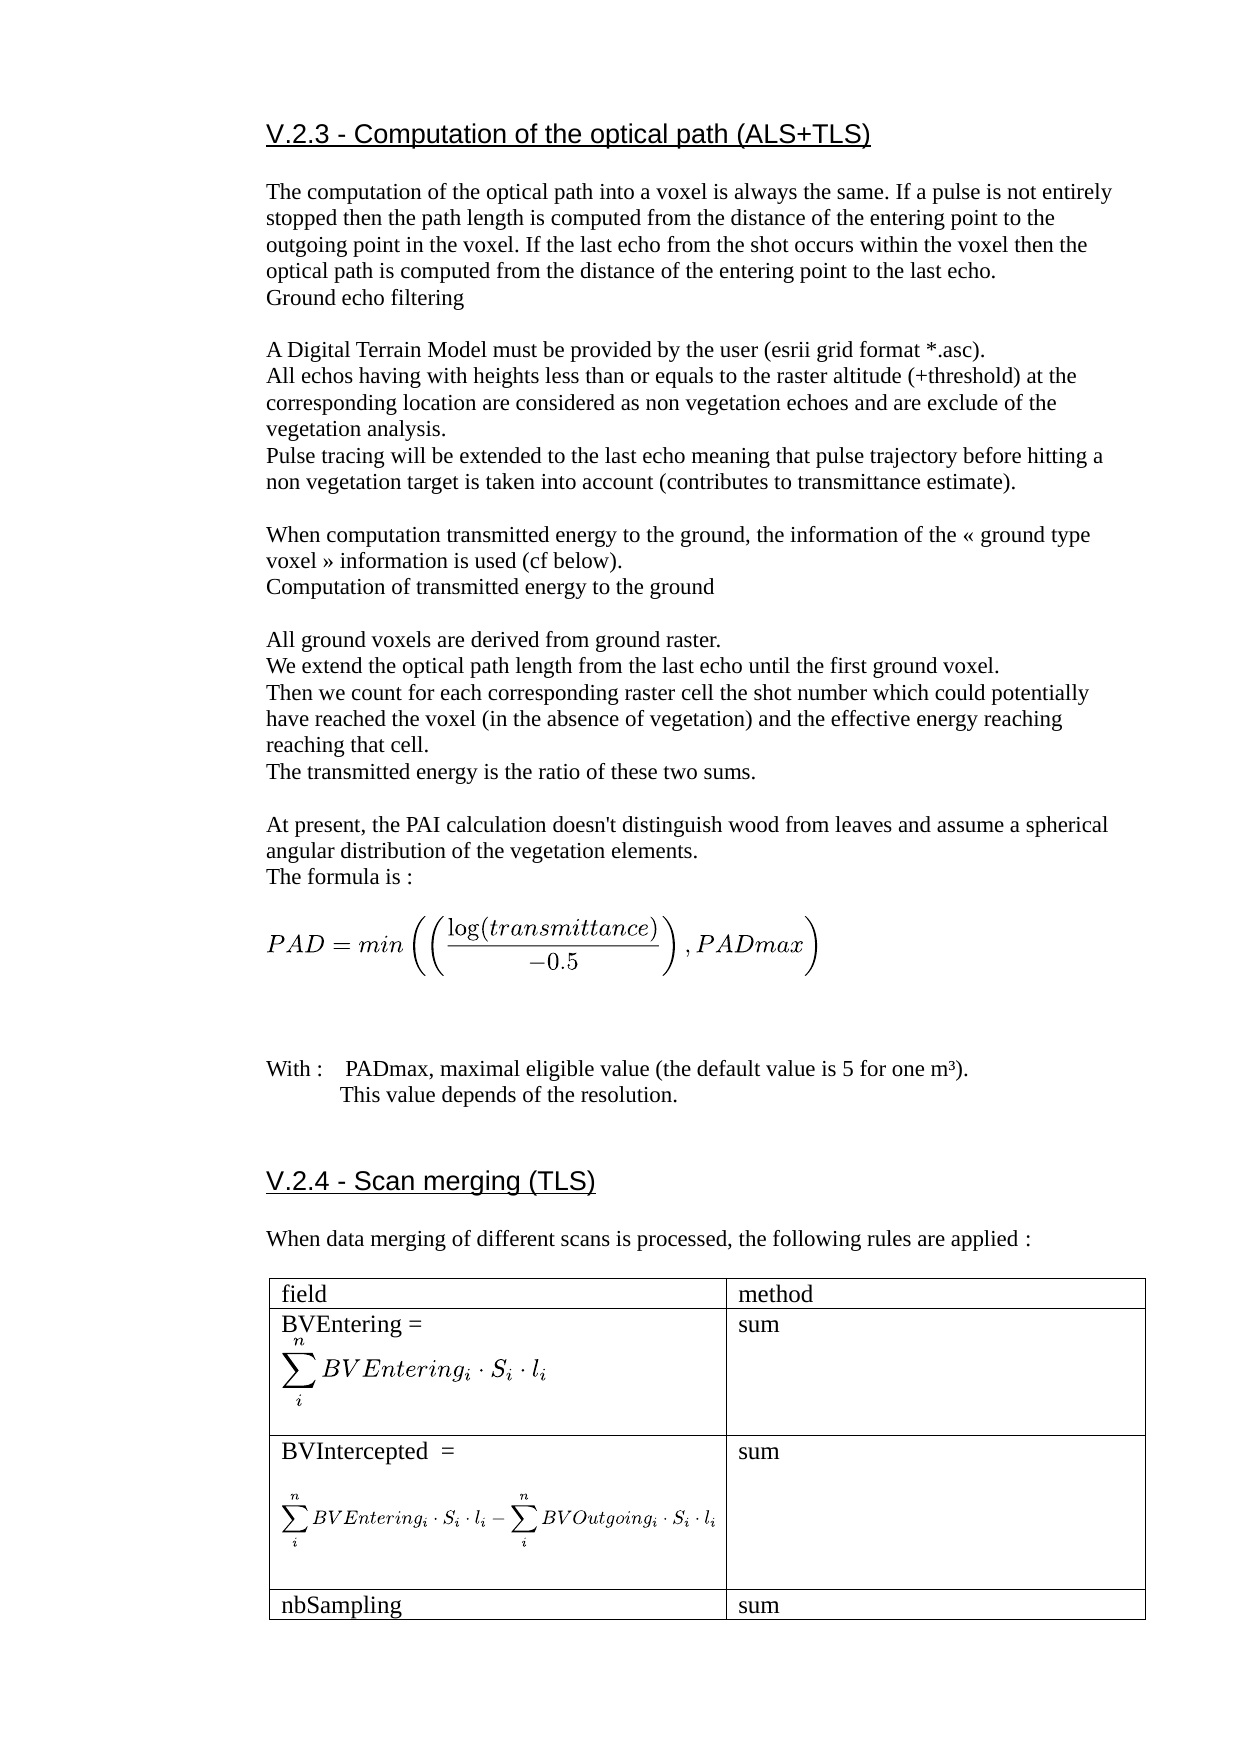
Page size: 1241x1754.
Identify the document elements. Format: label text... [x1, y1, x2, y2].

text Computation of transmitted energy to the ground [266, 573, 1122, 600]
table_cell BVIntercepted = [270, 1436, 726, 1589]
table_cell sum [727, 1590, 1145, 1619]
text This value depends of the resolution. [266, 1081, 1122, 1108]
table_cell BVEntering = [270, 1309, 726, 1435]
text The computation of the optical path into a voxel is always the same. If a pulse is not entirely stopped then the path length is computed from the distance of the entering point to the outgoing point in the voxel. If the last echo from the shot occurs within the voxel then the optical path is computed from the distance of the entering point to the last echo. [266, 178, 1122, 283]
subtitle V.2.4 - Scan merging (TLS) [266, 1165, 1122, 1197]
subtitle V.2.3 - Computation of the optical path (ALS+TLS) [266, 118, 1122, 149]
table_cell sum [727, 1309, 1145, 1435]
text All echos having with heights less than or equals to the raster altitude (+threshold) at the corresponding location are considered as non vegetation echoes and are exclude of the vegetation analysis. [266, 363, 1122, 442]
table_header method [727, 1279, 1145, 1308]
table_header field [270, 1279, 726, 1308]
text The transmitted energy is the ratio of these two sums. [266, 758, 1122, 784]
table_cell sum [727, 1436, 1145, 1589]
text Ground echo filtering [266, 283, 1122, 310]
text With : PADmax, maximal eligible value (the default value is 5 for one m³). [266, 1055, 1122, 1081]
text When data merging of different scans is processed, the following rules are applied : [266, 1225, 1122, 1252]
text When computation transmitted energy to the ground, the information of the « ground type voxel » information is used (cf below). [266, 521, 1122, 573]
table_cell nbSampling [270, 1590, 726, 1619]
text Pulse tracing will be extended to the last echo meaning that pulse trajectory before hitting a non vegetation target is taken into account (contributes to transmittance estimate). [266, 442, 1122, 494]
text Then we count for each corresponding raster cell the shot number which could potentially have reached the voxel (in the absence of vegetation) and the effective energy reaching reaching that cell. [266, 679, 1122, 758]
text At present, the PAI calculation doesn't distinguish wood from leaves and assume a spherical angular distribution of the vegetation elements. [266, 811, 1122, 863]
text The formula is : [266, 863, 1122, 890]
text We extend the optical path length from the last echo until the first ground voxel. [266, 652, 1122, 679]
text All ground voxels are derived from ground raster. [266, 626, 1122, 652]
text A Digital Terrain Model must be provided by the user (esrii grid format *.asc). [266, 336, 1122, 363]
